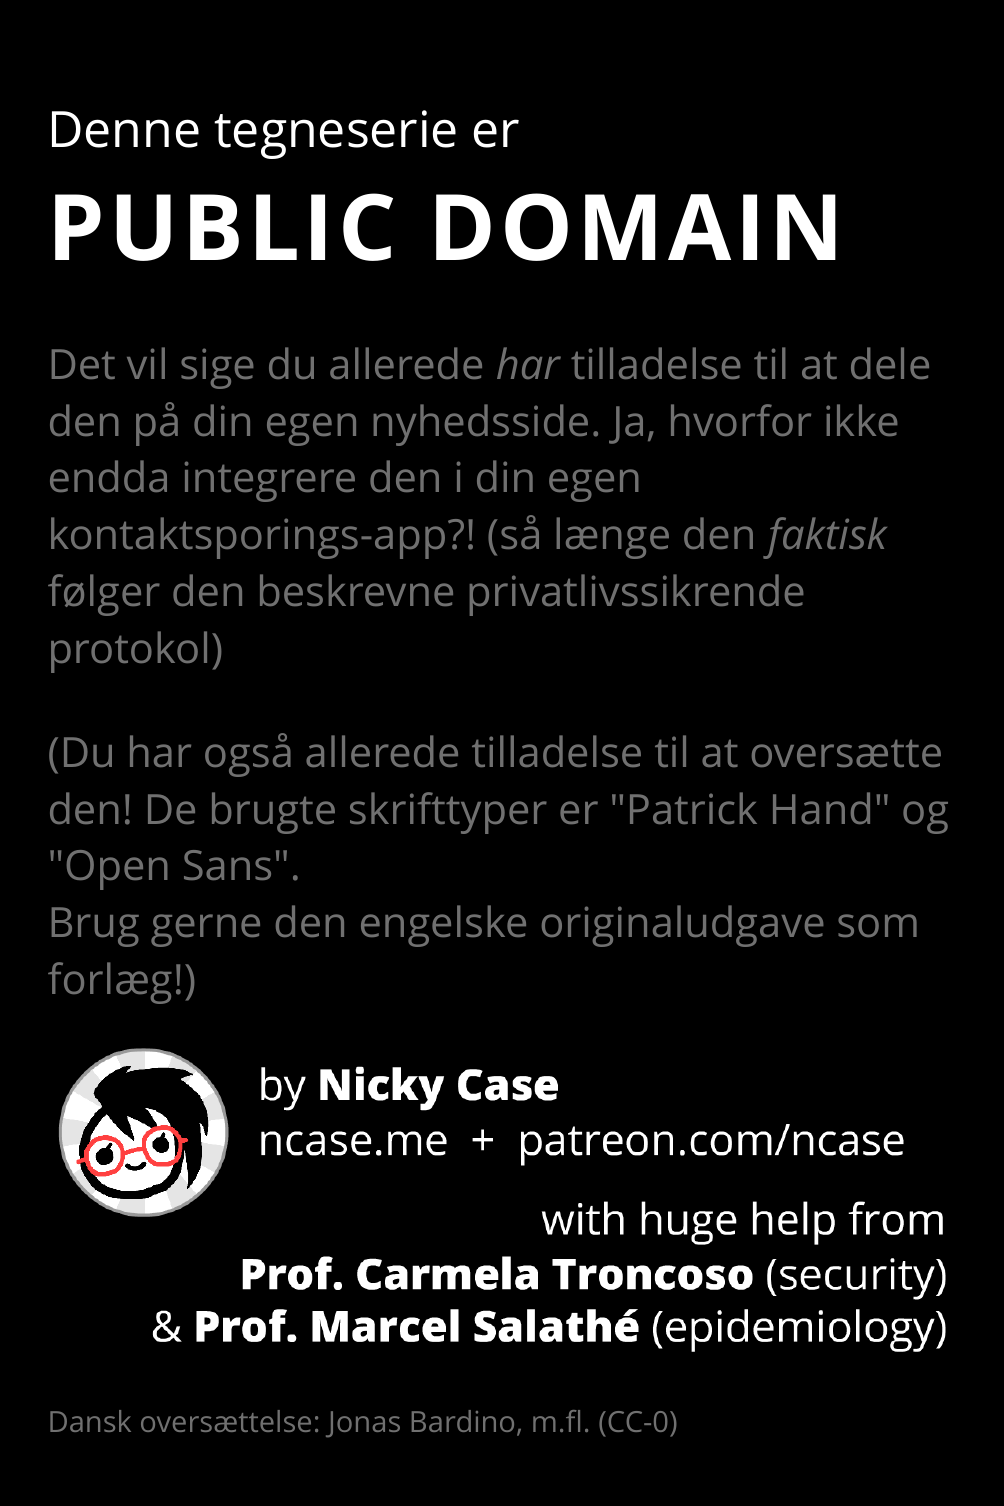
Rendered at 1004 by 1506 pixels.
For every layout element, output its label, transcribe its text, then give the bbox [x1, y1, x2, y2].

text Det vil sige du allerede har tilladelse til at dele den på din egen nyhedsside. Ja, hvorfor ikke endda integrere den i din egen kontaktsporings-app?! (så længe den faktisk følger den beskrevne privatlivssikrende protokol) [47, 335, 957, 675]
text (Du har også allerede tilladelse til at oversætte den! De brugte skrifttyper er "Patrick Hand" og "Open Sans". Brug gerne den engelske originaludgave som forlæg!) [47, 723, 957, 1007]
text Denne tegneserie er PUBLIC DOMAIN [47, 94, 957, 287]
picture [0, 1331, 1004, 1368]
